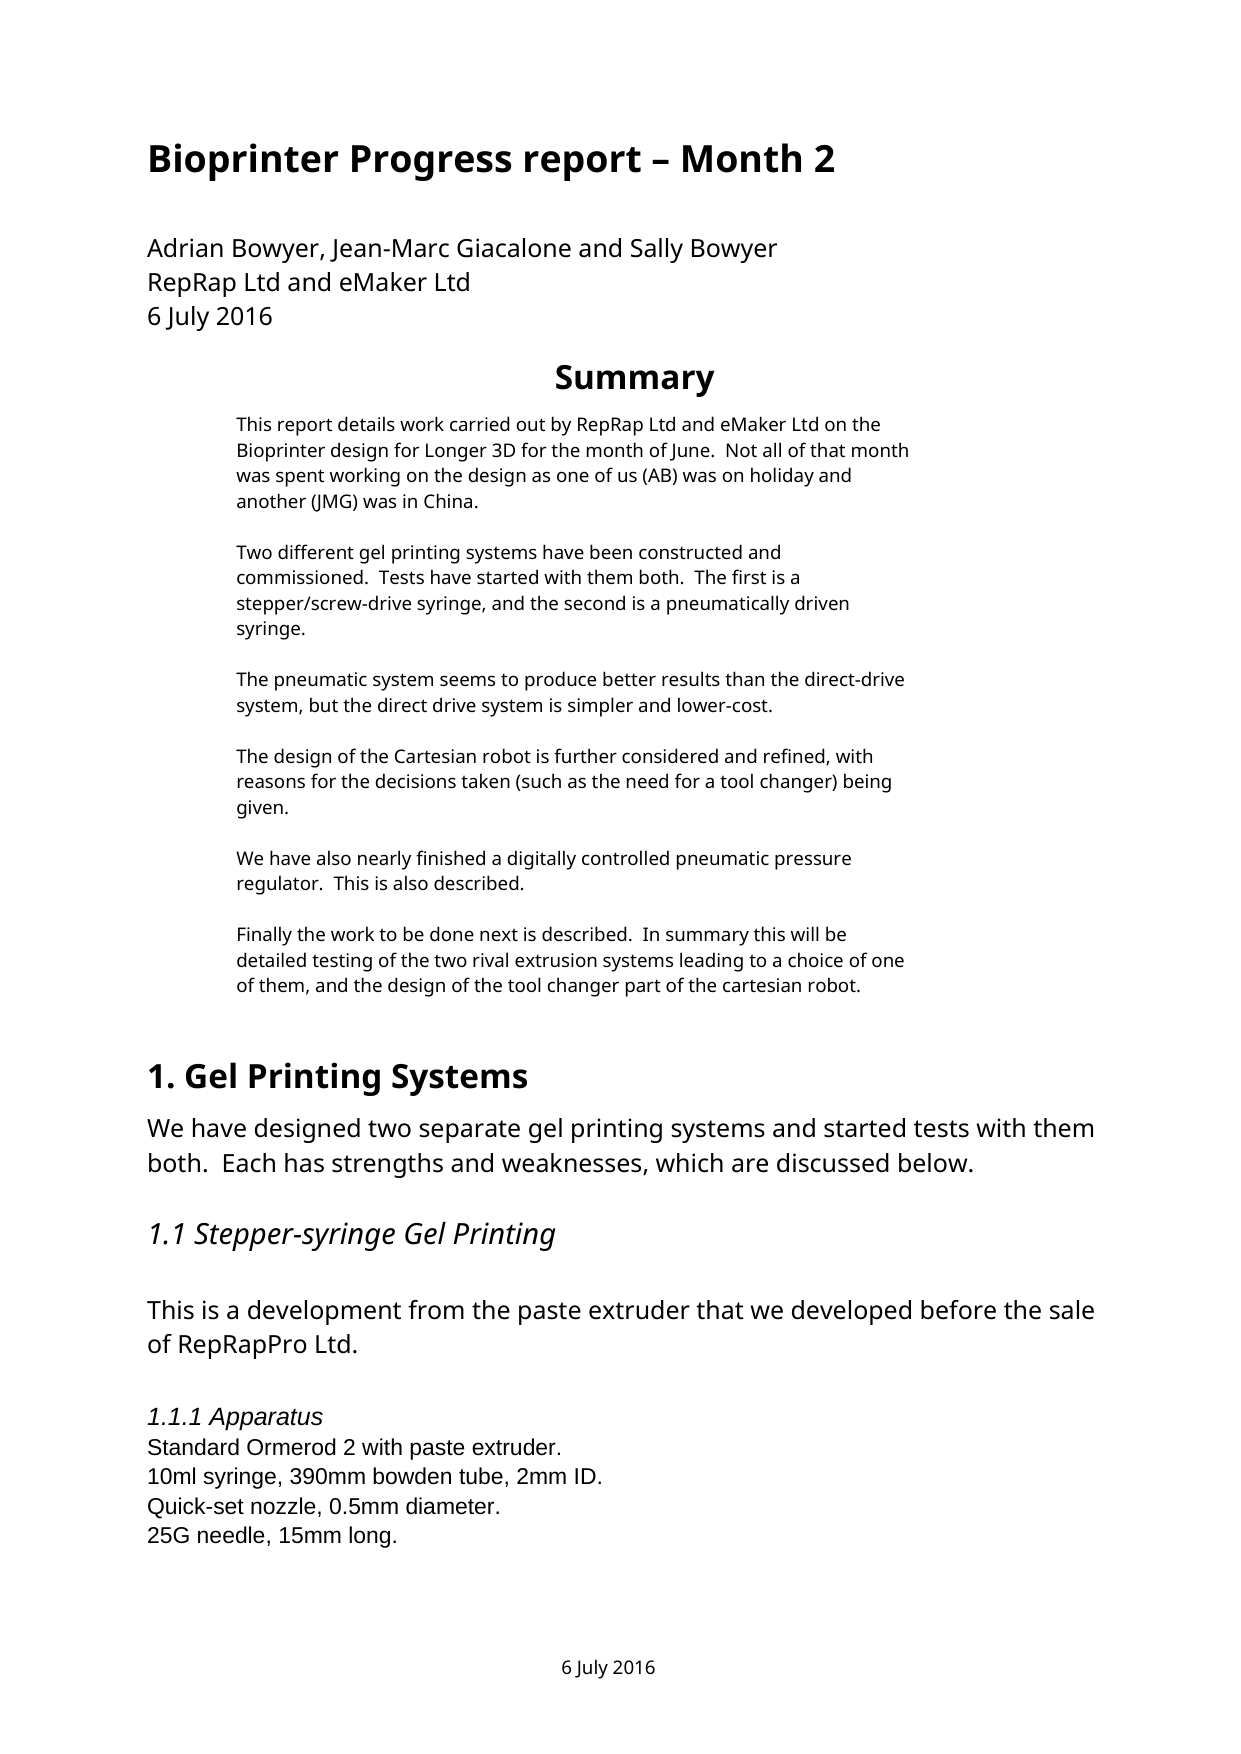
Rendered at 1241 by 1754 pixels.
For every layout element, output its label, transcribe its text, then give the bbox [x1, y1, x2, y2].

text RepRap Ltd and eMaker Ltd [147, 264, 1122, 298]
text Standard Ormerod 2 with paste extruder. [147, 1434, 1122, 1460]
text Two different gel printing systems have been constructed and commissioned. Tests have started with them both. The first is a stepper/screw-drive syringe, and the second is a pneumatically driven syringe. [236, 539, 915, 641]
text 25G needle, 15mm long. [147, 1523, 1122, 1548]
text 1.1 Stepper-syringe Gel Printing [147, 1213, 1122, 1253]
text Adrian Bowyer, Jean-Marc Giacalone and Sally Bowyer [147, 230, 1122, 264]
text We have also nearly finished a digitally controlled pneumatic pressure regulator. This is also described. [236, 845, 915, 896]
text 10ml syringe, 390mm bowden tube, 2mm ID. [147, 1464, 1122, 1489]
subtitle Bioprinter Progress report – Month 2 [147, 133, 1122, 184]
subtitle Summary [147, 353, 1122, 399]
text The design of the Cartesian robot is further considered and refined, with reasons for the decisions taken (such as the need for a tool changer) being given. [236, 743, 915, 820]
text The pneumatic system seems to produce better results than the direct-drive system, but the direct drive system is simpler and lower-cost. [236, 667, 915, 718]
text 6 July 2016 [147, 298, 1122, 333]
text Quick-set nozzle, 0.5mm diameter. [147, 1493, 1122, 1519]
text This report details work carried out by RepRap Ltd and eMaker Ltd on the Bioprinter design for Longer 3D for the month of June. Not all of that month was spent working on the design as one of us (AB) was on holiday and another (JMG) was in China. [236, 411, 915, 513]
text This is a development from the paste extruder that we developed before the sale of RepRapPro Ltd. [147, 1293, 1122, 1361]
text Finally the work to be done next is described. In summary this will be detailed testing of the two rival extrusion systems leading to a choice of one of them, and the design of the tool changer part of the cartesian robot. [236, 922, 915, 1032]
subtitle 1. Gel Printing Systems [147, 1053, 1122, 1099]
text We have designed two separate gel printing systems and started tests with them both. Each has strengths and weaknesses, which are discussed below. [147, 1111, 1122, 1179]
subtitle 1.1.1 Apparatus [147, 1402, 1122, 1430]
